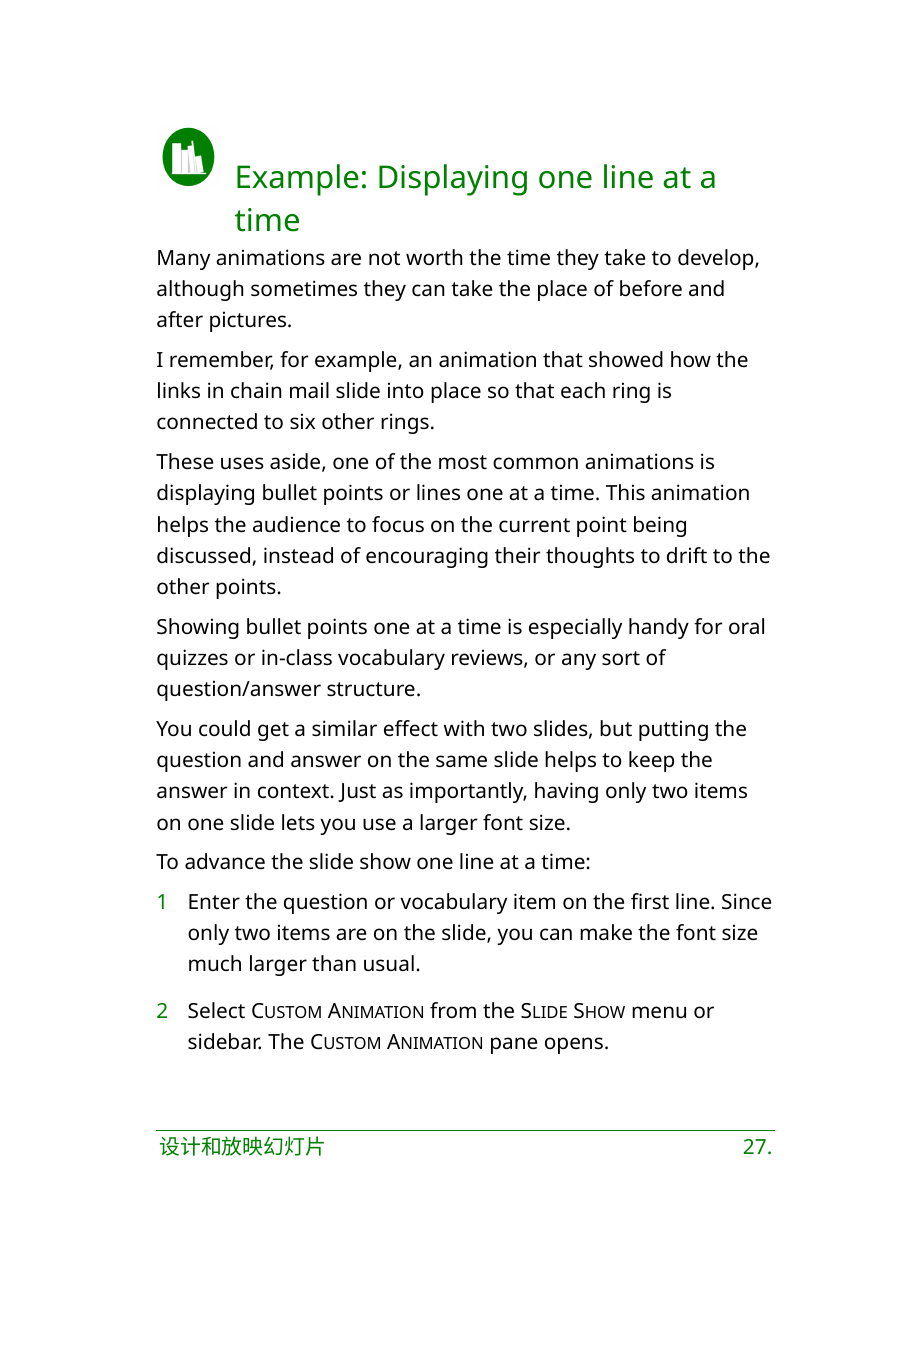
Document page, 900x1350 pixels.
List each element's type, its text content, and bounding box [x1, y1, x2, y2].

list Enter the question or vocabulary item on the first line. Since only two items are on the slide, you can make the font size much larger than usual. [156, 884, 775, 978]
text You could get a similar effect with two slides, but putting the question and answer on the same slide helps to keep the answer in context. Just as importantly, having only two items on one slide lets you use a larger font size. [156, 711, 775, 836]
picture [157, 125, 220, 189]
text I remember, for example, an animation that showed how the links in chain mail slide into place so that each ring is connected to six other rings. [156, 342, 775, 436]
subtitle Example: Displaying one line at a time [156, 125, 775, 240]
text These uses aside, one of the most common animations is displaying bullet points or lines one at a time. This animation helps the audience to focus on the current point being discussed, instead of encouraging their thoughts to drift to the other points. [156, 444, 775, 601]
text Showing bullet points one at a time is especially handy for oral quizzes or in-class vocabulary reviews, or any sort of question/answer structure. [156, 609, 775, 703]
list Select Custom Animation from the Slide Show menu or sidebar. The Custom Animation pane opens. [156, 993, 775, 1056]
text Many animations are not worth the time they take to develop, although sometimes they can take the place of before and after pictures. [156, 240, 775, 334]
text To advance the slide show one line at a time: [156, 844, 775, 876]
